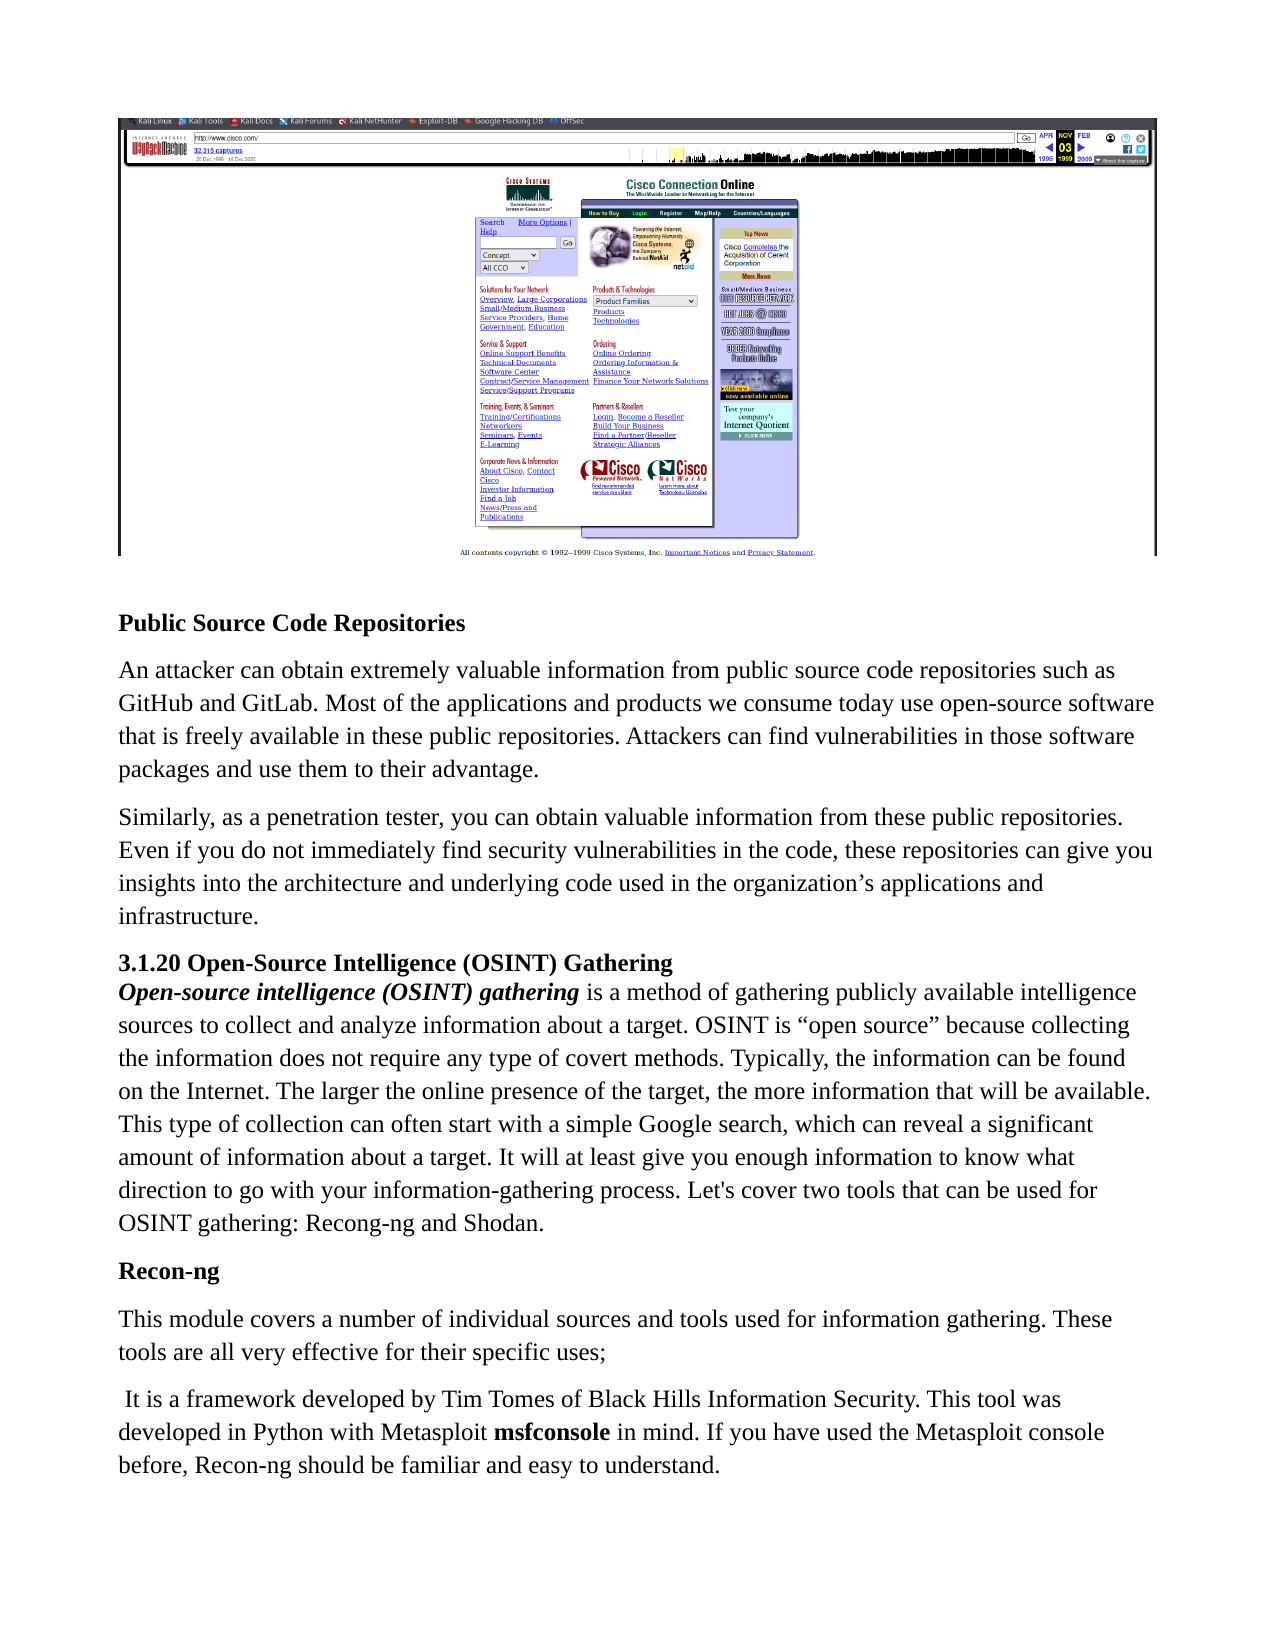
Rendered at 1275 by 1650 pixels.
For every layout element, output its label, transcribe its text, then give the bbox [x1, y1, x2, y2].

text It is a framework developed by Tim Tomes of Black Hills Information Security. This tool was developed in Python with Metasploit msfconsole in mind. If you have used the Metasploit console before, Recon-ng should be familiar and easy to understand. [118, 1384, 1157, 1479]
text Similarly, as a penetration tester, you can obtain valuable information from these public repositories. Even if you do not immediately find security vulnerabilities in the code, these repositories can give you insights into the architecture and underlying code used in the organization’s applications and infrastructure. [118, 802, 1157, 930]
text This module covers a number of individual sources and tools used for information gathering. These tools are all very effective for their specific uses; [118, 1304, 1157, 1365]
text Recon-ng [118, 1256, 1157, 1285]
text Public Source Code Repositories [118, 608, 1157, 636]
picture [118, 118, 1157, 556]
text Open-source intelligence (OSINT) gathering is a method of gathering publicly available intelligence sources to collect and analyze information about a target. OSINT is “open source” because collecting the information does not require any type of covert methods. Typically, the information can be found on the Internet. The larger the online presence of the target, the more information that will be available. This type of collection can often start with a simple Google search, which can reveal a significant amount of information about a target. It will at least give you enough information to know what direction to go with your information-gathering process. Let's cover two tools that can be used for OSINT gathering: Recong-ng and Shodan. [118, 977, 1157, 1237]
text An attacker can obtain extremely valuable information from public source code repositories such as GitHub and GitLab. Most of the applications and products we consume today use open-source software that is freely available in these public repositories. Attackers can find vulnerabilities in those software packages and use them to their advantage. [118, 655, 1157, 783]
text 3.1.20 Open-Source Intelligence (OSINT) Gathering [118, 948, 1157, 977]
